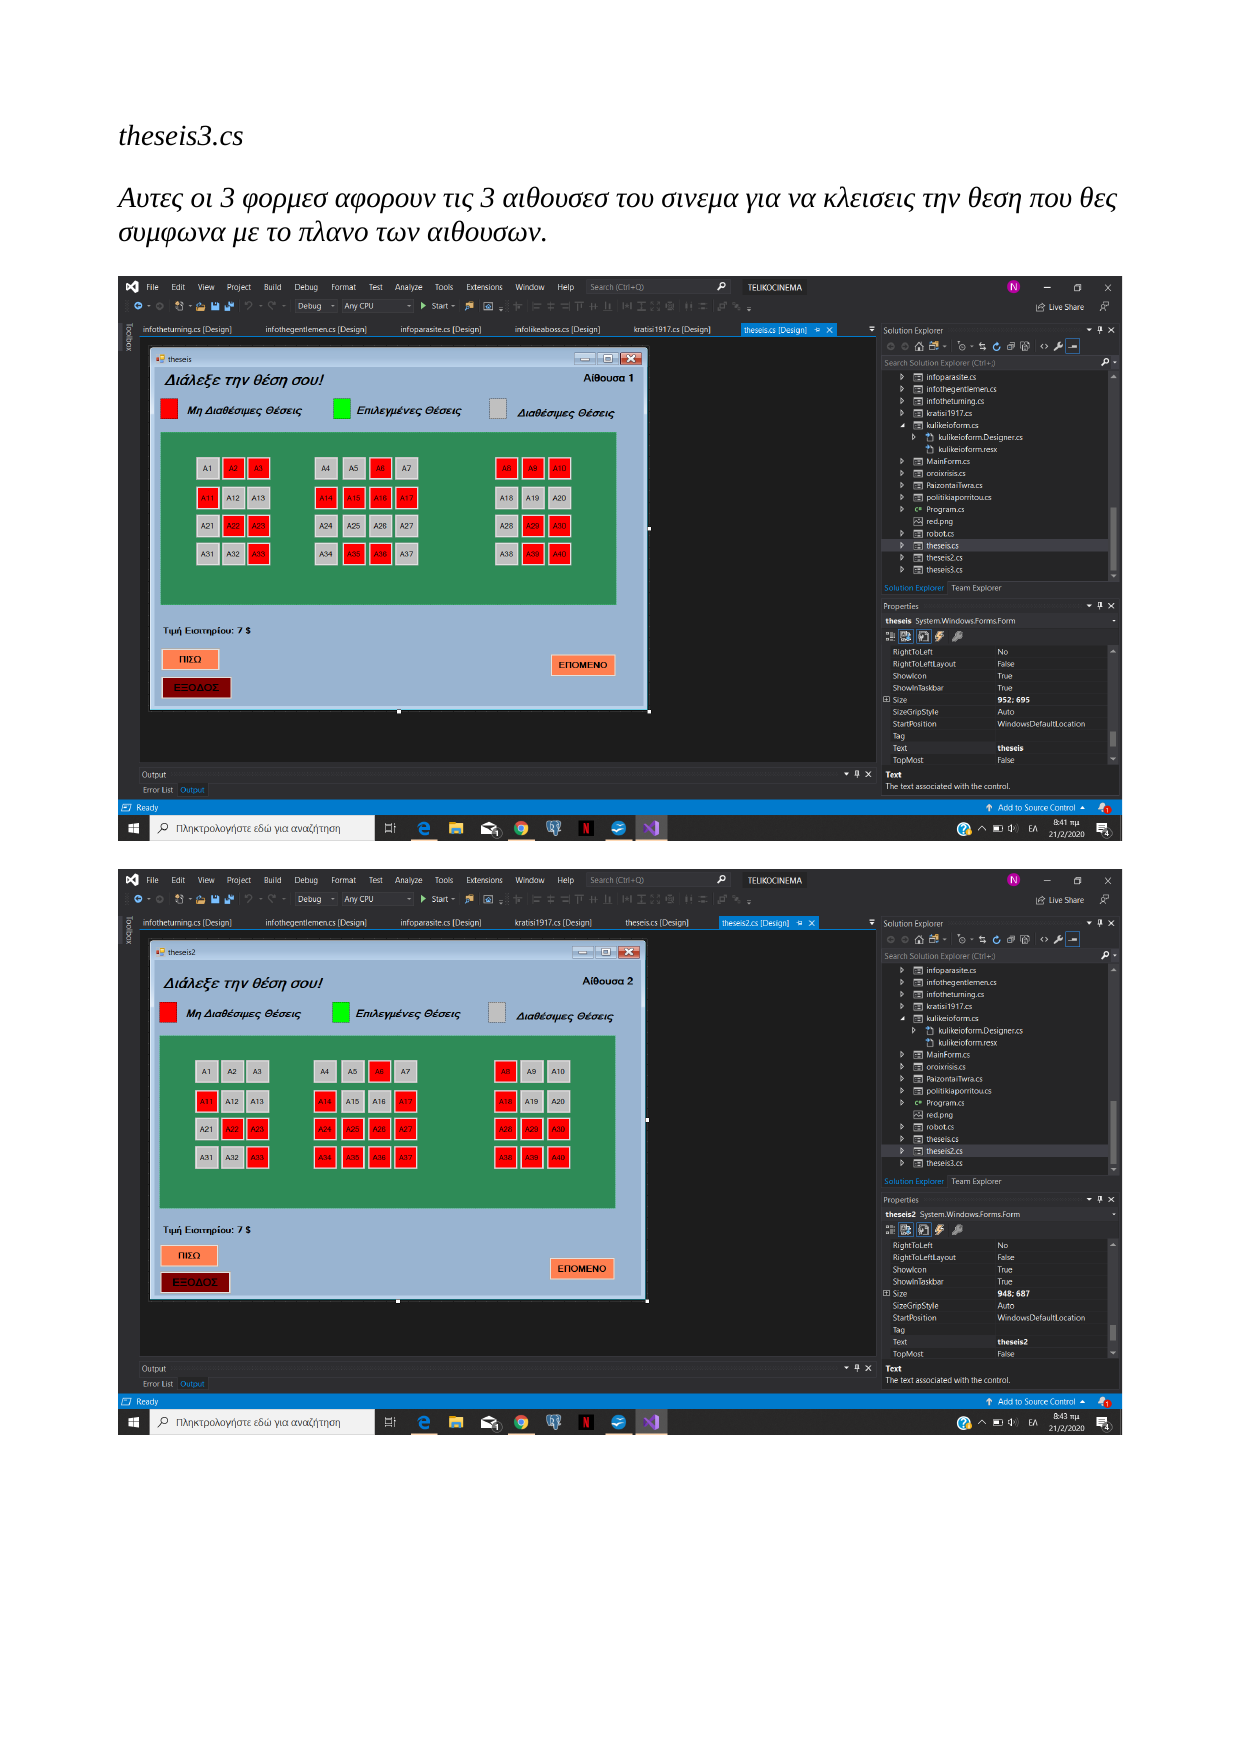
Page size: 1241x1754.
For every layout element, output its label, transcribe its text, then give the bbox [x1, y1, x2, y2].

picture [118, 276, 1123, 841]
text Αυτες οι 3 φορμεσ αφορουν τις 3 αιθουσεσ του σινεμα για να κλεισεις την θεση που θες συμφωνα με το πλανο των αιθουσων. [118, 180, 1122, 247]
picture [118, 869, 1123, 1435]
text theseis3.cs [118, 118, 1122, 152]
